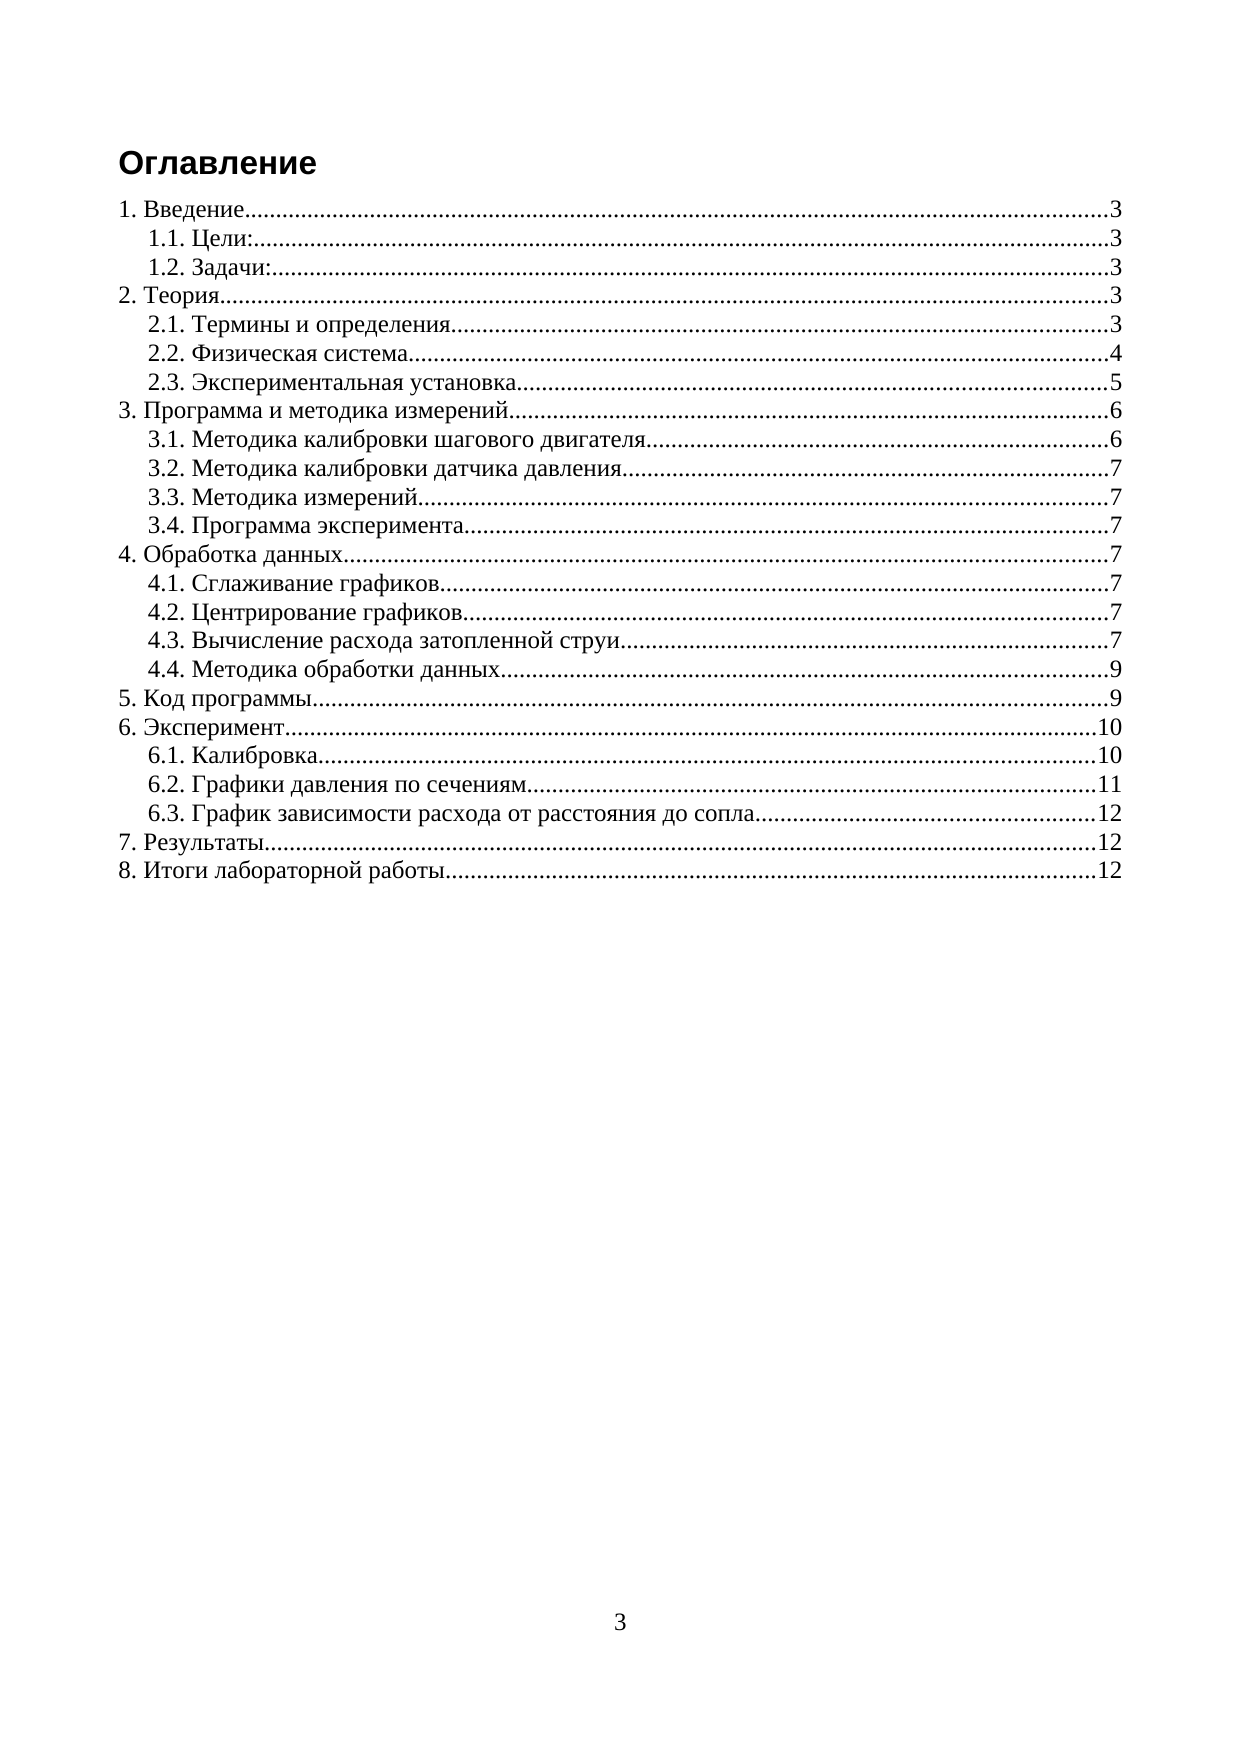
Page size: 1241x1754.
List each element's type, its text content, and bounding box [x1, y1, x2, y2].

text 2.3. Экспериментальная установка 5 [148, 367, 1122, 395]
text 2. Теория. 3 [118, 280, 1122, 309]
subtitle Оглавление [118, 143, 1122, 182]
text 3.1. Методика калибровки шагового двигателя 6 [148, 424, 1122, 453]
text 6. Эксперимент 10 [118, 712, 1122, 740]
text 1. Введение. 3 [118, 194, 1122, 223]
text 4.2. Центрирование графиков 7 [148, 597, 1122, 625]
text 3. Программа и методика измерений 6 [118, 395, 1122, 424]
text 4.3. Вычисление расхода затопленной струи 7 [148, 625, 1122, 654]
text 5. Код программы 9 [118, 683, 1122, 712]
text 6.3. График зависимости расхода от расстояния до сопла 12 [148, 798, 1122, 827]
text 4. Обработка данных 7 [118, 539, 1122, 568]
text 3.3. Методика измерений 7 [148, 482, 1122, 510]
text 6.1. Калибровка 10 [148, 740, 1122, 769]
text 1.2. Задачи: 3 [148, 252, 1122, 280]
text 7. Результаты 12 [118, 827, 1122, 855]
text 6.2. Графики давления по сечениям 11 [148, 769, 1122, 798]
text 4.1. Сглаживание графиков 7 [148, 568, 1122, 597]
text 2.2. Физическая система 4 [148, 338, 1122, 367]
text 1.1. Цели: 3 [148, 223, 1122, 252]
text 2.1. Термины и определения. 3 [148, 309, 1122, 338]
text 3.4. Программа эксперимента 7 [148, 510, 1122, 539]
text 8. Итоги лабораторной работы 12 [118, 855, 1122, 884]
text 3.2. Методика калибровки датчика давления 7 [148, 453, 1122, 482]
text 4.4. Методика обработки данных 9 [148, 654, 1122, 683]
